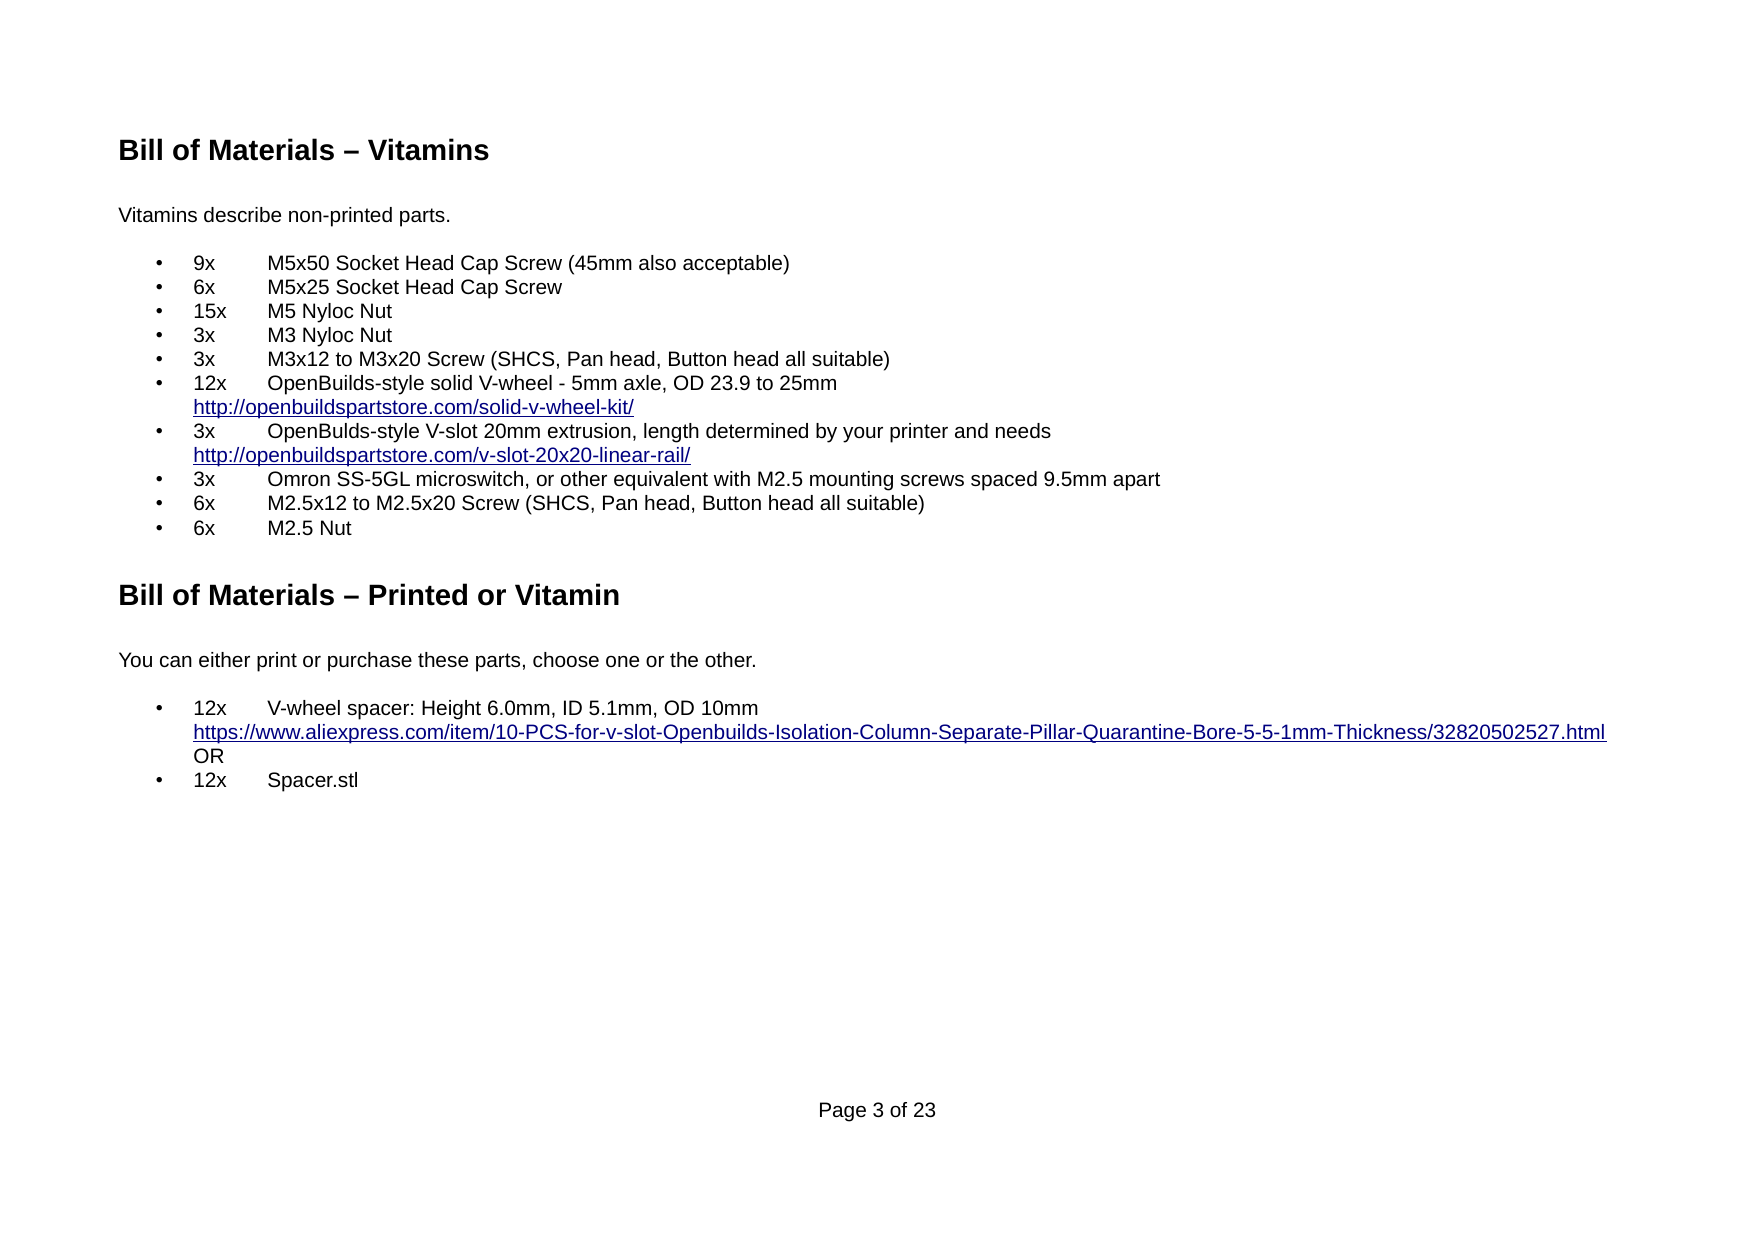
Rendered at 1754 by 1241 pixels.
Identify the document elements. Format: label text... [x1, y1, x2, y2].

list 15x M5 Nyloc Nut [156, 299, 1636, 323]
list 12x V-wheel spacer: Height 6.0mm, ID 5.1mm, OD 10mm https://www.aliexpress.com/item/10-PCS-for-v-slot-Openbuilds-Isolation-Column-Separate-Pillar-Quarantine-Bore-5-5-1mm-Thickness/32820502527.html [156, 696, 1636, 744]
subtitle Bill of Materials – Vitamins [118, 133, 1636, 166]
list 9x M5x50 Socket Head Cap Screw (45mm also acceptable) [156, 251, 1636, 275]
list 3x M3 Nyloc Nut [156, 323, 1636, 347]
subtitle Bill of Materials – Printed or Vitamin [118, 578, 1636, 612]
list 6x M2.5x12 to M2.5x20 Screw (SHCS, Pan head, Button head all suitable) [156, 491, 1636, 515]
list 6x M2.5 Nut [156, 515, 1636, 539]
list 3x OpenBulds-style V-slot 20mm extrusion, length determined by your printer and needs http://openbuildspartstore.com/v-slot-20x20-linear-rail/ [156, 419, 1636, 467]
list 3x Omron SS-5GL microswitch, or other equivalent with M2.5 mounting screws spaced 9.5mm apart [156, 467, 1636, 491]
list OR [156, 744, 1636, 768]
text You can either print or purchase these parts, choose one or the other. [118, 648, 1636, 672]
list 12x Spacer.stl [156, 768, 1636, 792]
list 3x M3x12 to M3x20 Screw (SHCS, Pan head, Button head all suitable) [156, 347, 1636, 371]
list 12x OpenBuilds-style solid V-wheel - 5mm axle, OD 23.9 to 25mm http://openbuildspartstore.com/solid-v-wheel-kit/ [156, 371, 1636, 419]
text Vitamins describe non-printed parts. [118, 203, 1636, 227]
list 6x M5x25 Socket Head Cap Screw [156, 275, 1636, 299]
